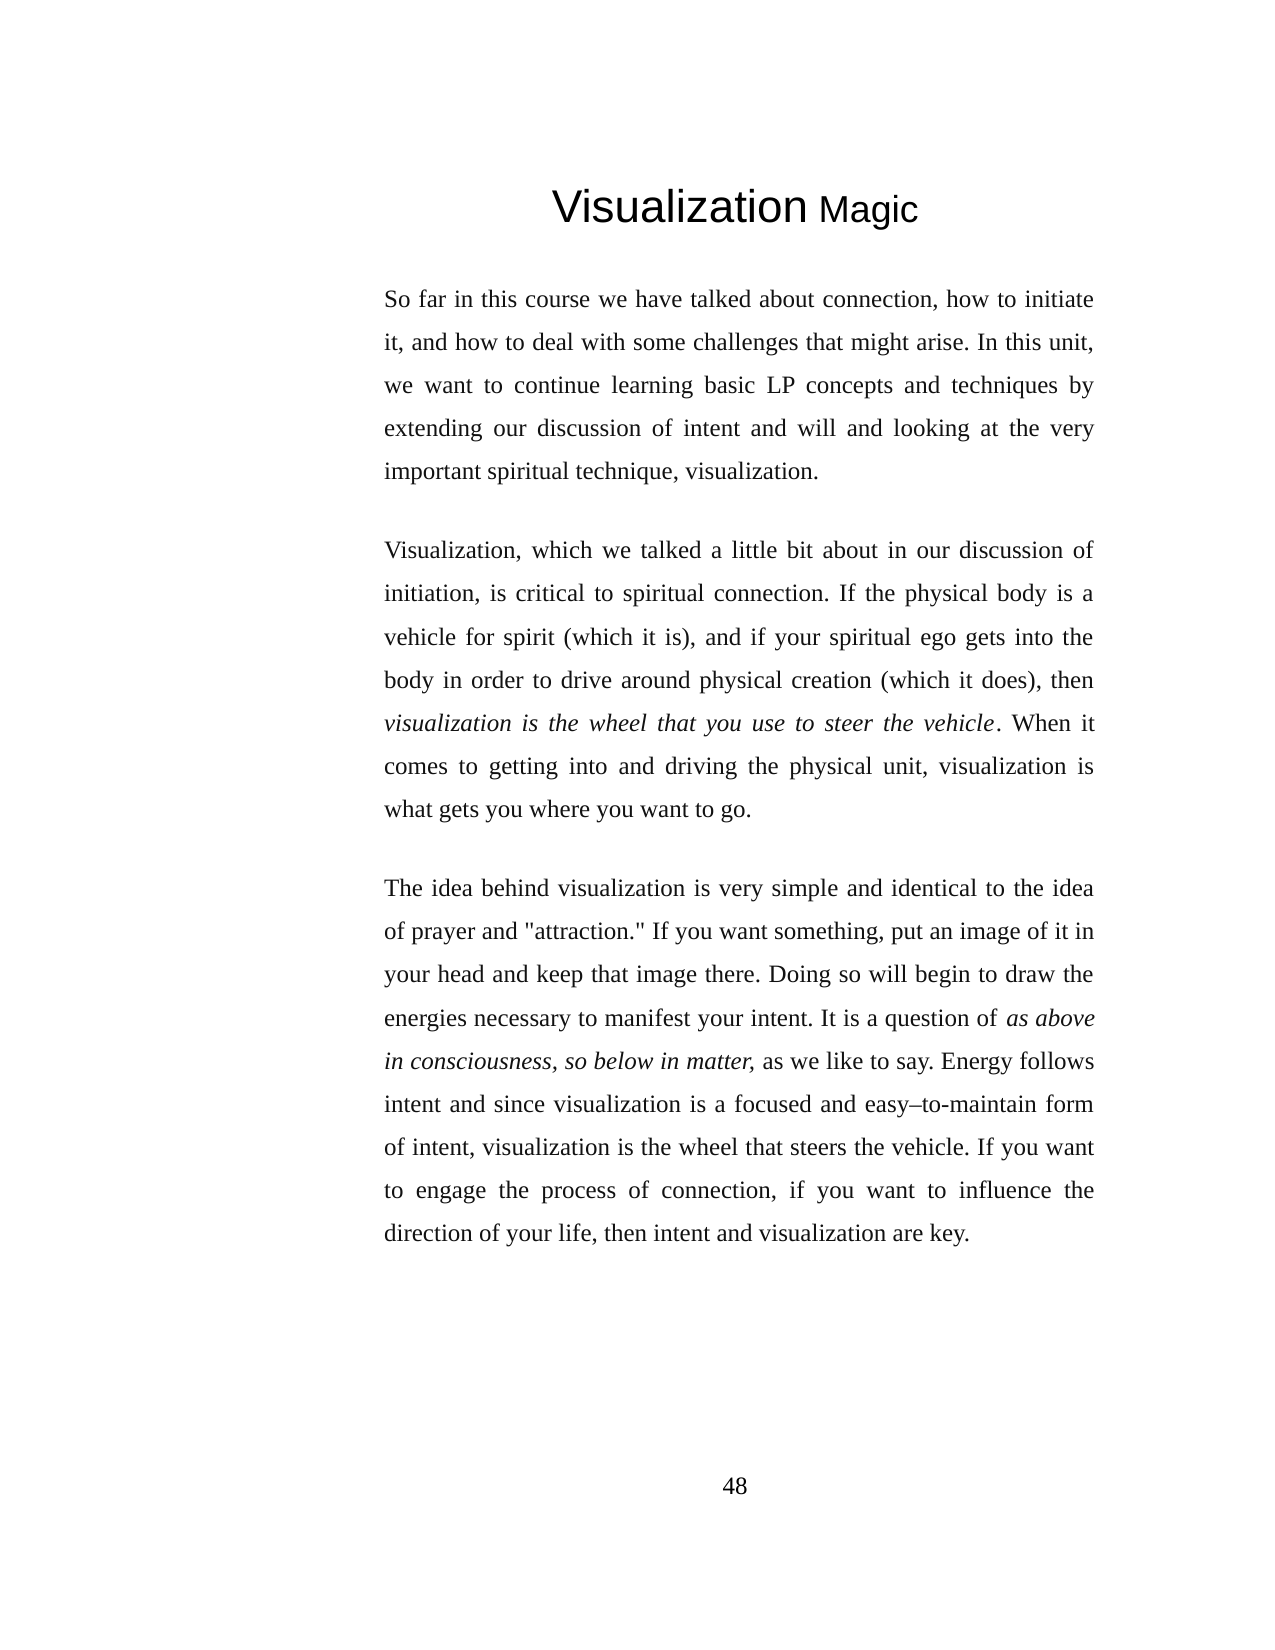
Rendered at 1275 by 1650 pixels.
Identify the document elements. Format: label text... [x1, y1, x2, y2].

text The idea behind visualization is very simple and identical to the idea of prayer and "attraction." If you want something, put an image of it in your head and keep that image there. Doing so will begin to draw the energies necessary to manifest your intent. It is a question of as above in consciousness, so below in matter, as we like to say. Energy follows intent and since visualization is a focused and easy–to-maintain form of intent, visualization is the wheel that steers the vehicle. If you want to engage the process of connection, if you want to influence the direction of your life, then intent and visualization are key. [384, 873, 1095, 1247]
subtitle Visualization Magic [375, 180, 1095, 233]
text Visualization, which we talked a little bit about in our discussion of initiation, is critical to spiritual connection. If the physical body is a vehicle for spirit (which it is), and if your spiritual ego gets into the body in order to drive around physical creation (which it does), then visualization is the wheel that you use to steer the vehicle. When it comes to getting into and driving the physical unit, visualization is what gets you where you want to go. [384, 535, 1095, 823]
text So far in this course we have talked about connection, how to initiate it, and how to deal with some challenges that might arise. In this unit, we want to continue learning basic LP concepts and techniques by extending our discussion of intent and will and looking at the very important spiritual technique, visualization. [384, 284, 1095, 485]
